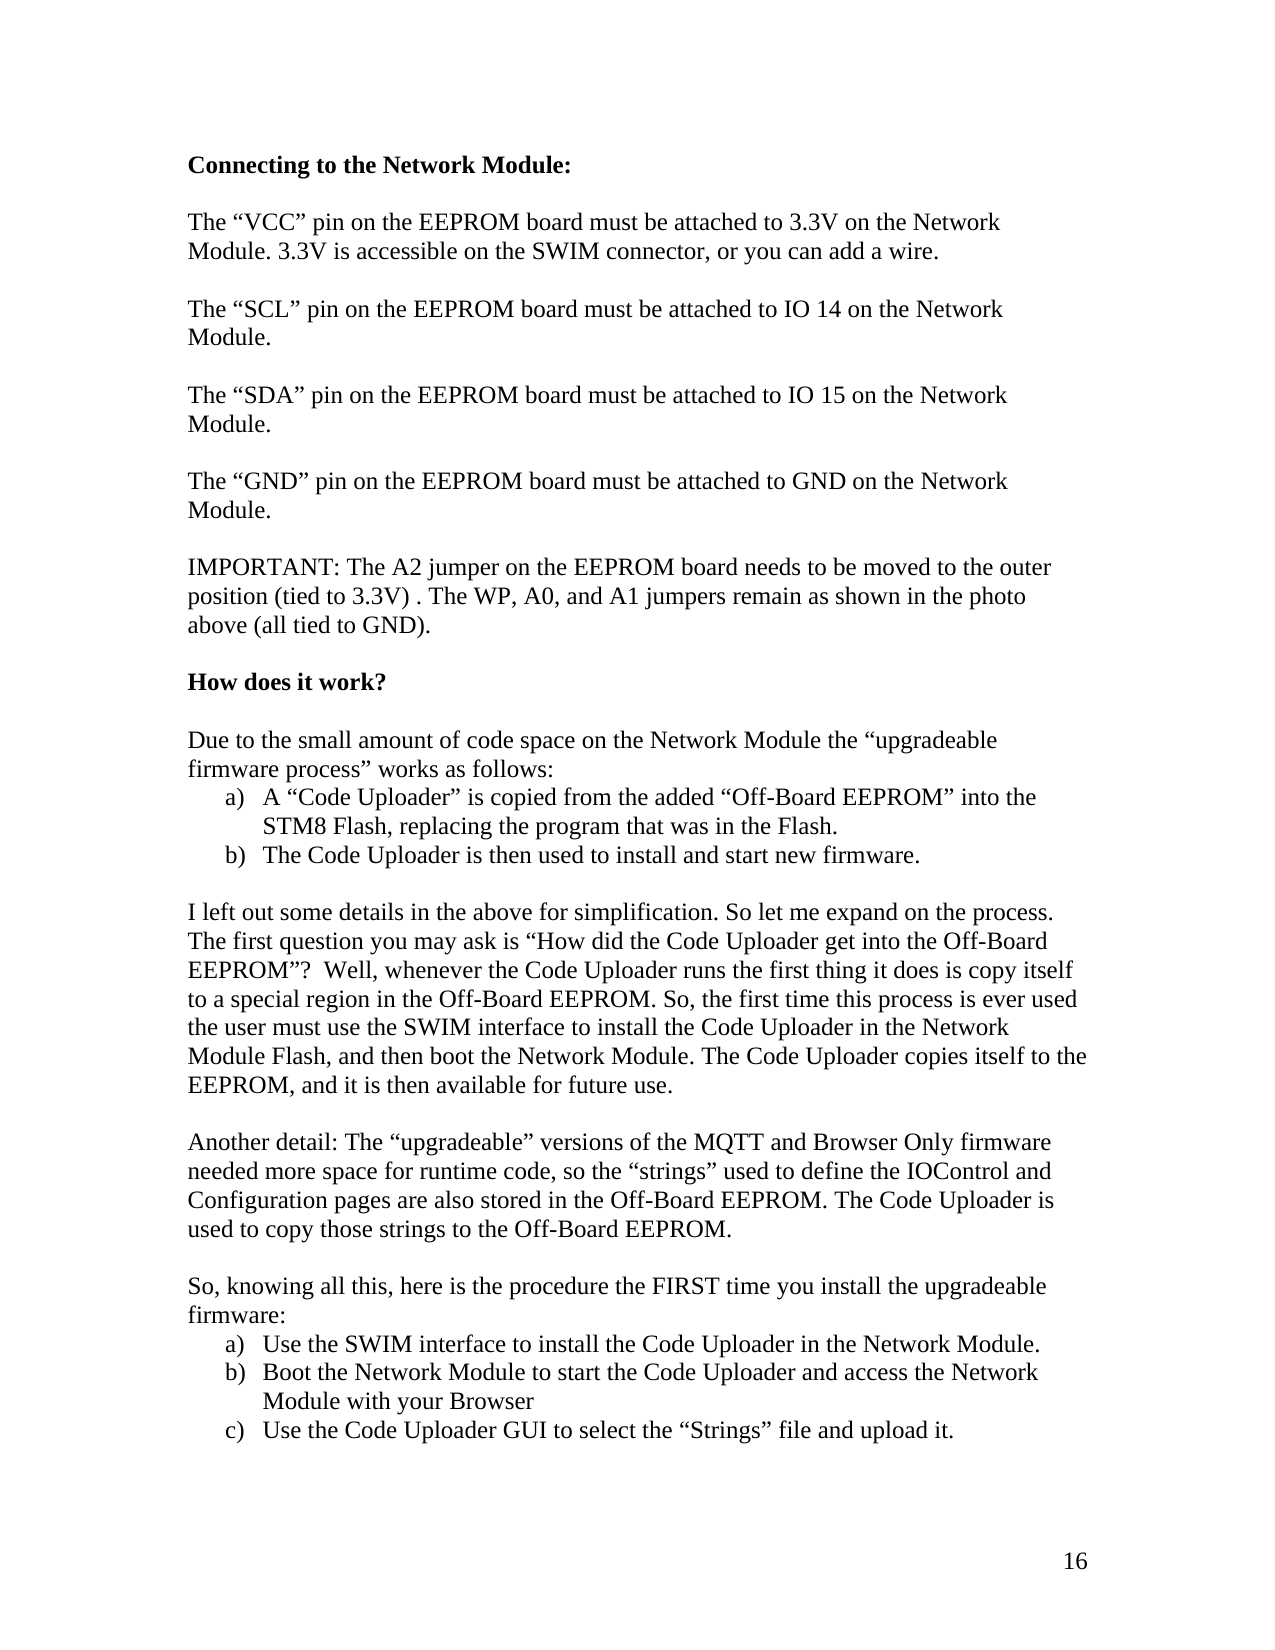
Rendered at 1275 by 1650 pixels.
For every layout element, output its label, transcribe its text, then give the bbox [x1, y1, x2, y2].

text Another detail: The “upgradeable” versions of the MQTT and Browser Only firmware needed more space for runtime code, so the “strings” used to define the IOControl and Configuration pages are also stored in the Off-Board EEPROM. The Code Uploader is used to copy those strings to the Off-Board EEPROM. [187, 1127, 1087, 1242]
text Due to the small amount of code space on the Network Module the “upgradeable firmware process” works as follows: [187, 725, 1087, 782]
list Boot the Network Module to start the Code Uploader and access the Network Module with your Browser [225, 1357, 1087, 1415]
text Connecting to the Network Module: [187, 150, 1087, 179]
text The “SDA” pin on the EEPROM board must be attached to IO 15 on the Network Module. [187, 380, 1087, 437]
list A “Code Uploader” is copied from the added “Off-Board EEPROM” into the STM8 Flash, replacing the program that was in the Flash. [225, 782, 1087, 840]
text So, knowing all this, here is the procedure the FIRST time you install the upgradeable firmware: [187, 1271, 1087, 1329]
text How does it work? [187, 667, 1087, 696]
text I left out some details in the above for simplification. So let me expand on the process. The first question you may ask is “How did the Code Uploader get into the Off-Board EEPROM”? Well, whenever the Code Uploader runs the first thing it does is copy itself to a special region in the Off-Board EEPROM. So, the first time this process is ever used the user must use the SWIM interface to install the Code Uploader in the Network Module Flash, and then boot the Network Module. The Code Uploader copies itself to the EEPROM, and it is then available for future use. [187, 897, 1087, 1099]
text The “SCL” pin on the EEPROM board must be attached to IO 14 on the Network Module. [187, 294, 1087, 351]
list Use the SWIM interface to install the Code Uploader in the Network Module. [225, 1329, 1087, 1357]
list Use the Code Uploader GUI to select the “Strings” file and upload it. [225, 1415, 1087, 1444]
list The Code Uploader is then used to install and start new firmware. [225, 840, 1087, 869]
text The “GND” pin on the EEPROM board must be attached to GND on the Network Module. [187, 466, 1087, 524]
text The “VCC” pin on the EEPROM board must be attached to 3.3V on the Network Module. 3.3V is accessible on the SWIM connector, or you can add a wire. [187, 207, 1087, 265]
text IMPORTANT: The A2 jumper on the EEPROM board needs to be moved to the outer position (tied to 3.3V) . The WP, A0, and A1 jumpers remain as shown in the photo above (all tied to GND). [187, 552, 1087, 639]
